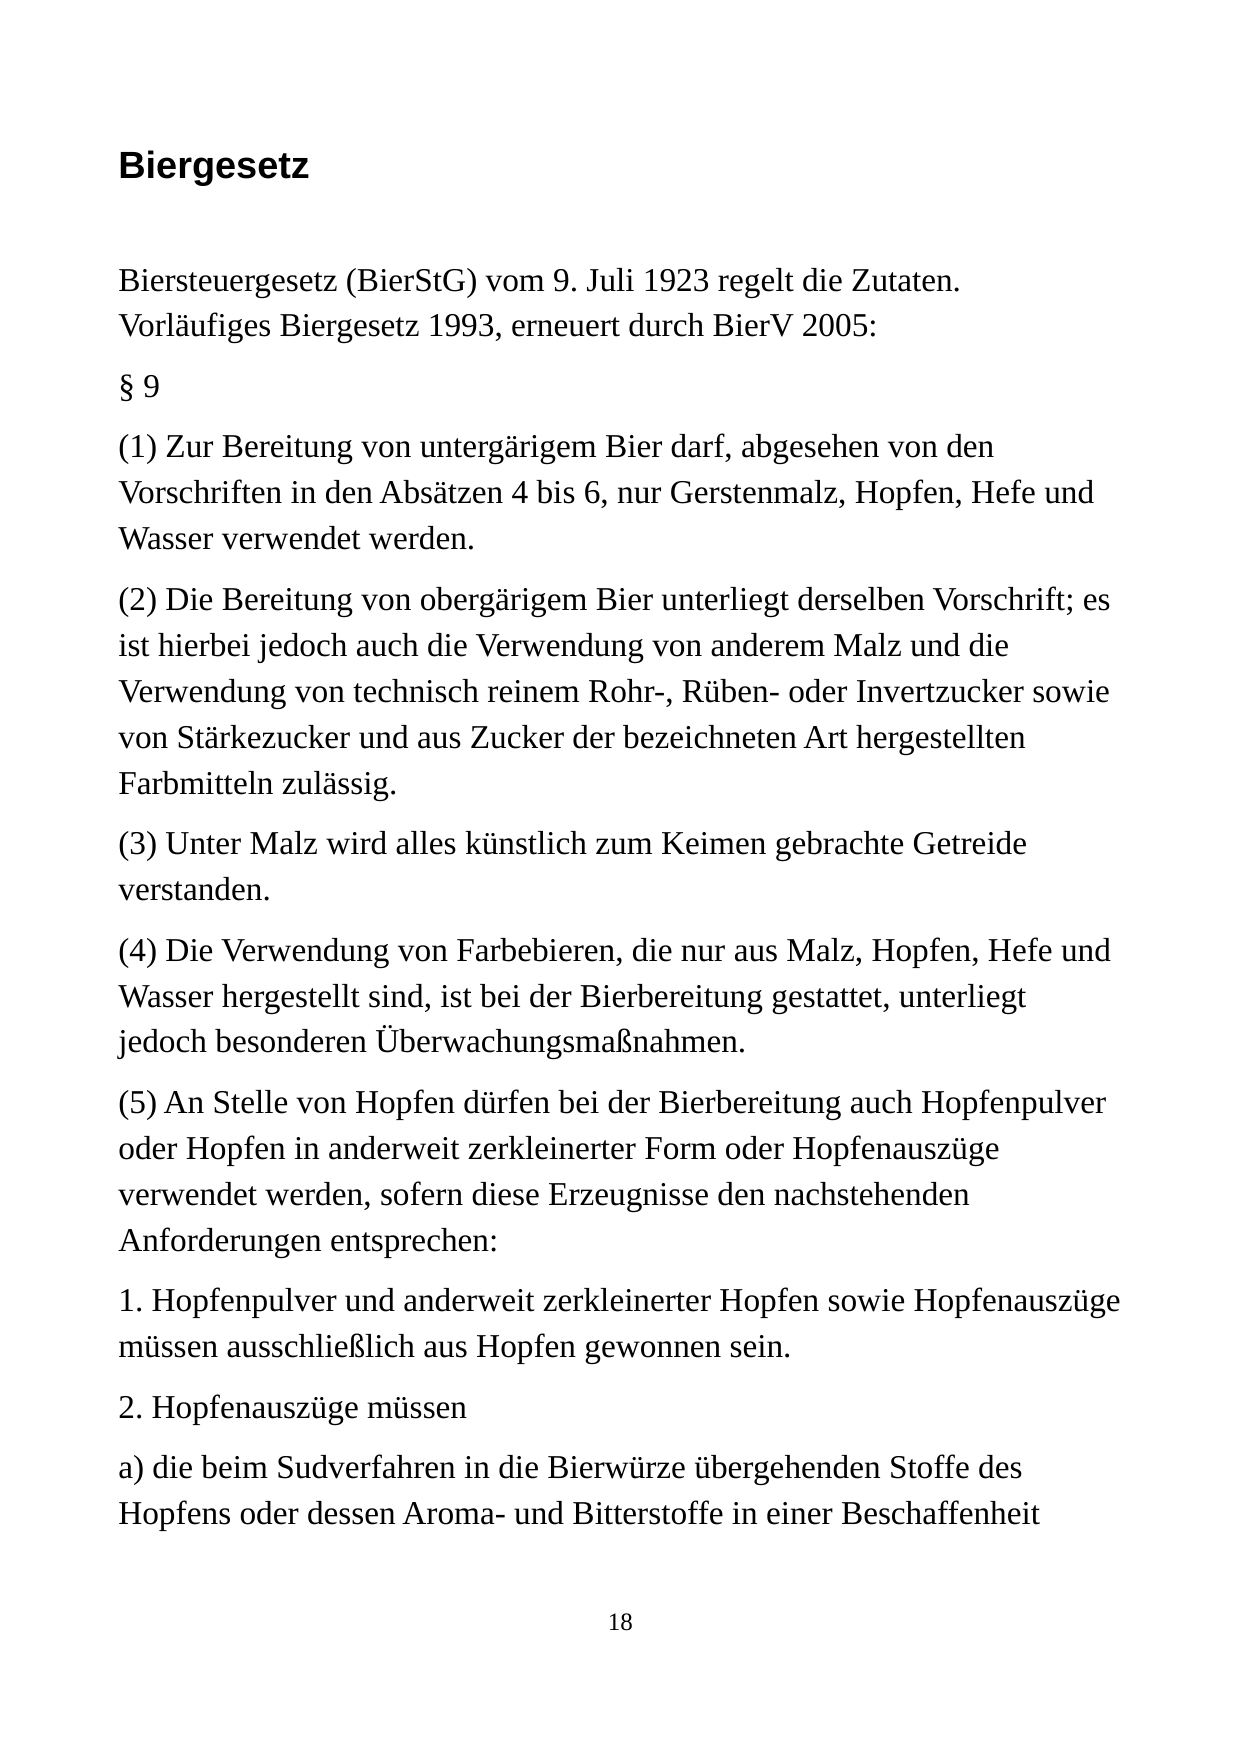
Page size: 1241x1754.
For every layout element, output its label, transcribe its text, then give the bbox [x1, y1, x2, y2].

text (4) Die Verwendung von Farbebieren, die nur aus Malz, Hopfen, Hefe und Wasser hergestellt sind, ist bei der Bierbereitung gestattet, unterliegt jedoch besonderen Überwachungsmaßnahmen. [118, 930, 1122, 1060]
text (1) Zur Bereitung von untergärigem Bier darf, abgesehen von den Vorschriften in den Absätzen 4 bis 6, nur Gerstenmalz, Hopfen, Hefe und Wasser verwendet werden. [118, 427, 1122, 557]
text Biersteuergesetz (BierStG) vom 9. Juli 1923 regelt die Zutaten. Vorläufiges Biergesetz 1993, erneuert durch BierV 2005: [118, 260, 1122, 344]
text (2) Die Bereitung von obergärigem Bier unterliegt derselben Vorschrift; es ist hierbei jedoch auch die Verwendung von anderem Malz und die Verwendung von technisch reinem Rohr-, Rüben- oder Invertzucker sowie von Stärkezucker und aus Zucker der bezeichneten Art hergestellten Farbmitteln zulässig. [118, 579, 1122, 801]
text § 9 [118, 366, 1122, 404]
text (3) Unter Malz wird alles künstlich zum Keimen gebrachte Getreide verstanden. [118, 823, 1122, 908]
text a) die beim Sudverfahren in die Bierwürze übergehenden Stoffe des Hopfens oder dessen Aroma- und Bitterstoffe in einer Beschaffenheit [118, 1448, 1122, 1532]
text (5) An Stelle von Hopfen dürfen bei der Bierbereitung auch Hopfenpulver oder Hopfen in anderweit zerkleinerter Form oder Hopfenauszüge verwendet werden, sofern diese Erzeugnisse den nachstehenden Anforderungen entsprechen: [118, 1082, 1122, 1258]
text 1. Hopfenpulver und anderweit zerkleinerter Hopfen sowie Hopfenauszüge müssen ausschließlich aus Hopfen gewonnen sein. [118, 1281, 1122, 1365]
text 2. Hopfenauszüge müssen [118, 1387, 1122, 1425]
subtitle Biergesetz [118, 143, 1122, 187]
